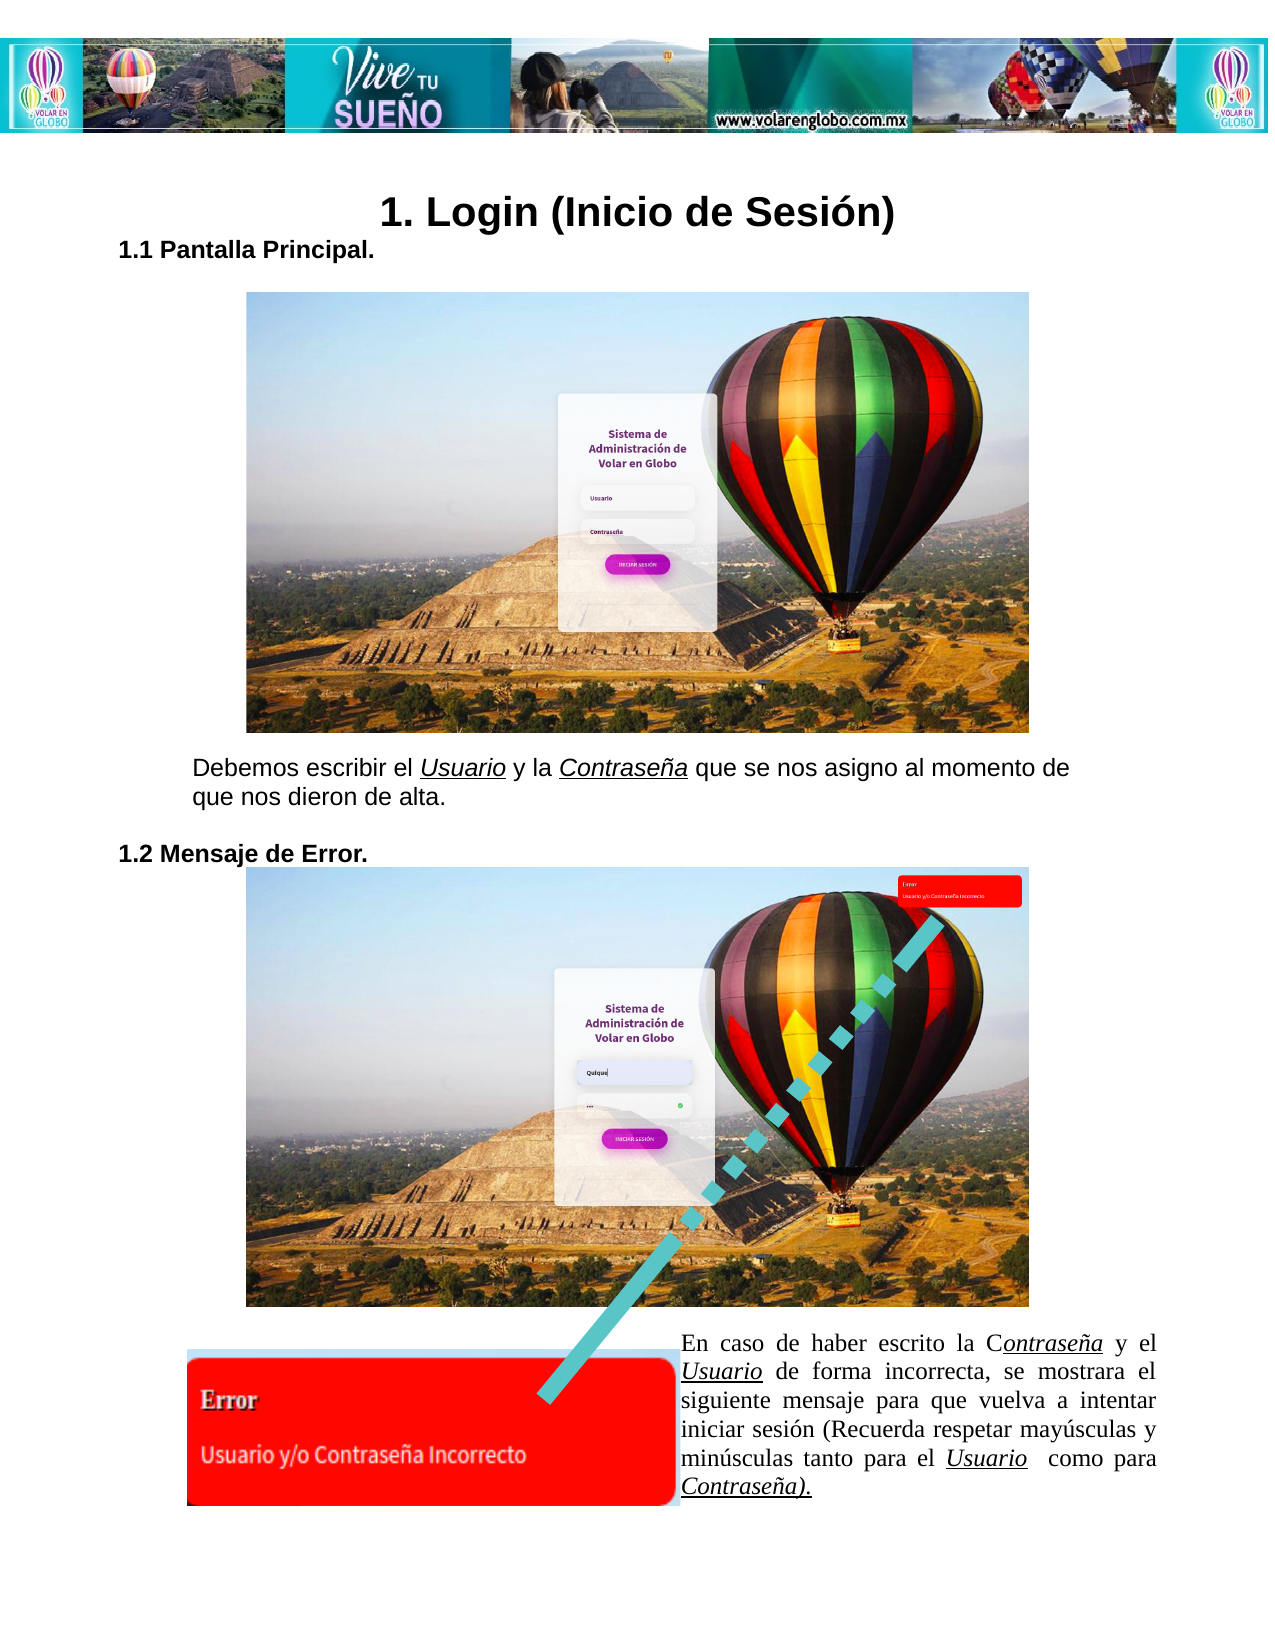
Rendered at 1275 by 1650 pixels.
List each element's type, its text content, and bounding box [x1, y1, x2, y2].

text 1.1 Pantalla Principal. [118, 235, 1157, 264]
picture [0, 38, 1268, 133]
picture [246, 867, 1029, 1307]
text Debemos escribir el Usuario y la Contraseña que se nos asigno al momento de [118, 753, 1157, 781]
text [118, 1328, 589, 1500]
text 1. Login (Inicio de Sesión) [118, 187, 1157, 235]
picture [187, 1349, 681, 1506]
text 1.2 Mensaje de Error. [118, 839, 1157, 868]
picture [246, 292, 1029, 733]
text En caso de haber escrito la Contraseña y el Usuario de forma incorrecta, se mostrara el siguiente mensaje para que vuelva a intentar iniciar sesión (Recuerda respetar mayúsculas y minúsculas tanto para el Usuario como para Contraseña). [597, 1328, 1157, 1500]
text que nos dieron de alta. [118, 781, 1157, 810]
